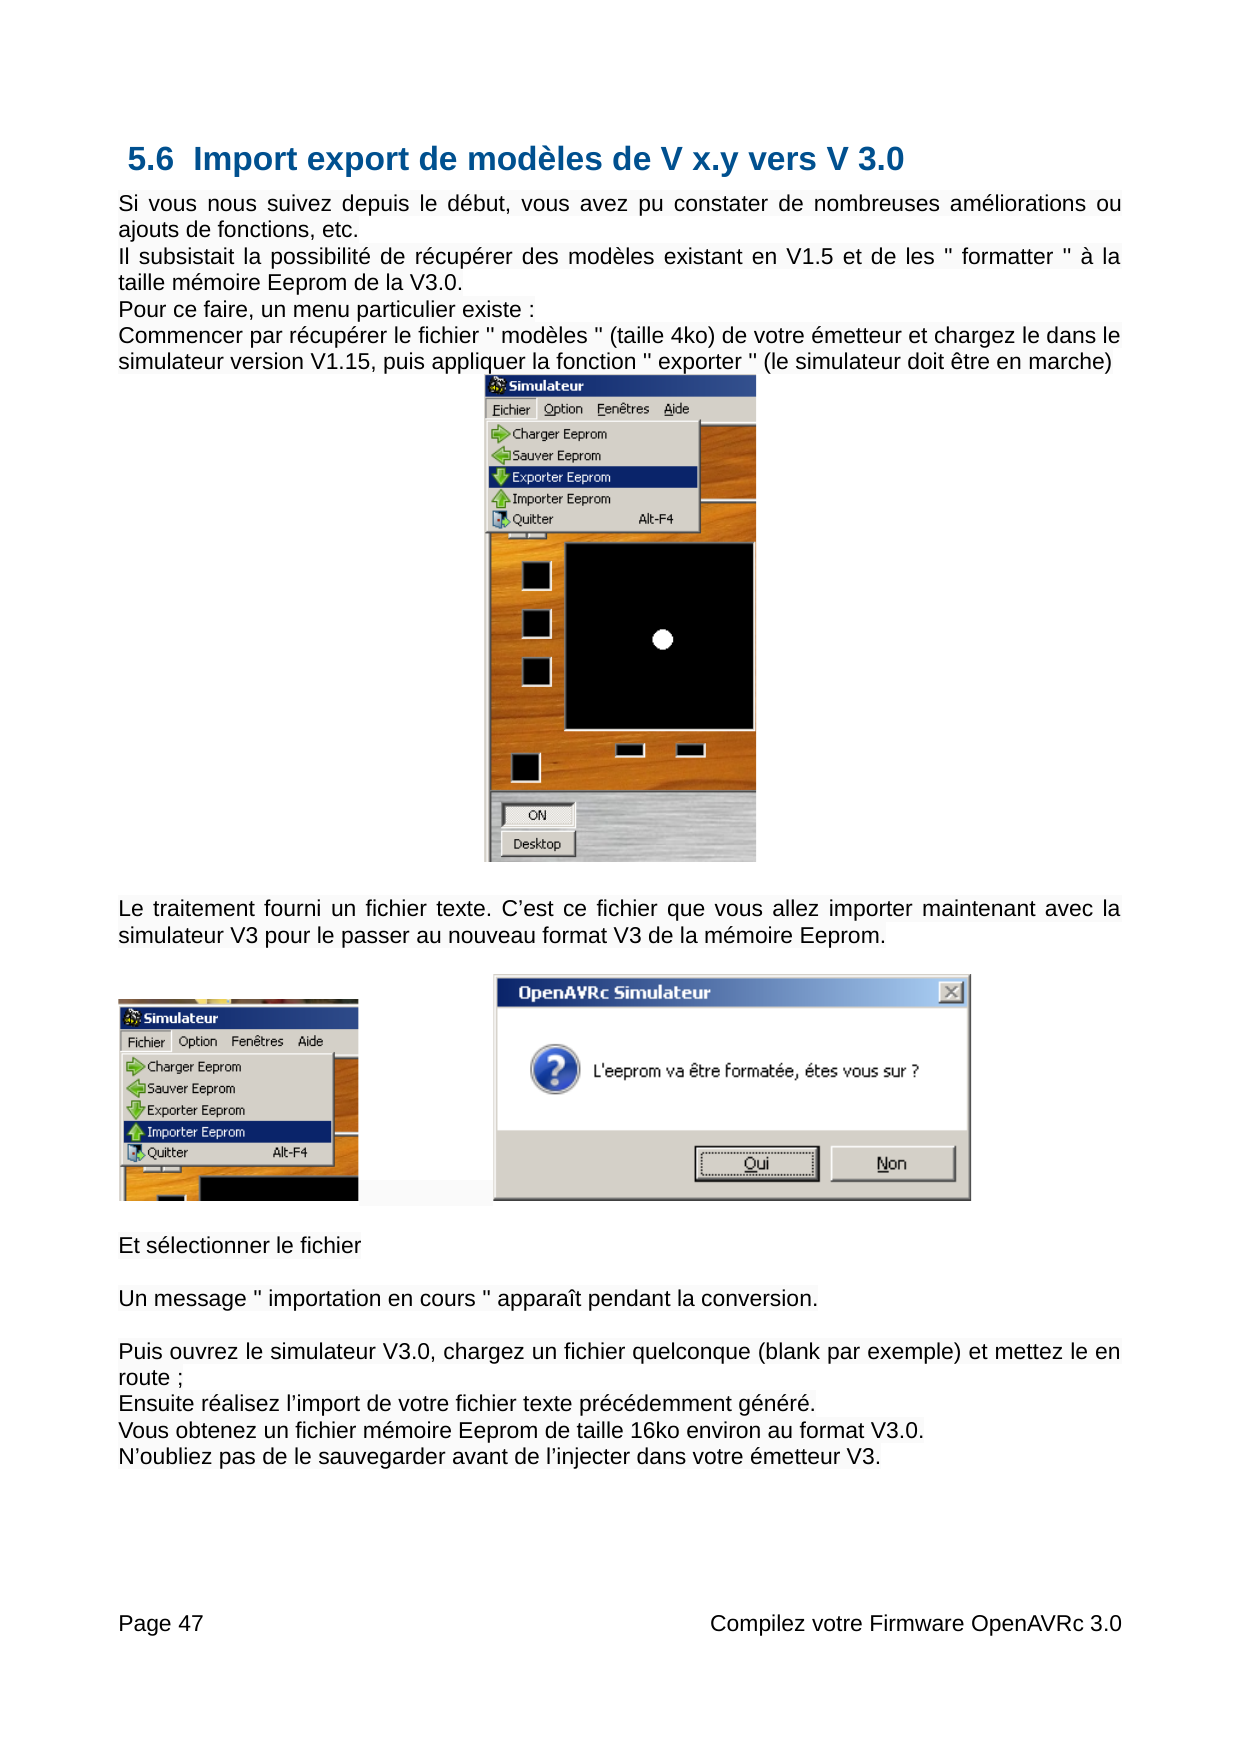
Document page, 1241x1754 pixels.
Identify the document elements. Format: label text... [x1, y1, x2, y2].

text Commencer par récupérer le fichier '' modèles '' (taille 4ko) de votre émetteur et chargez le dans le simulateur version V1.15, puis appliquer la fonction '' exporter '' (le simulateur doit être en marche) [118, 322, 1122, 374]
text Pour ce faire, un menu particulier existe : [118, 296, 1122, 322]
text Et sélectionner le fichier [118, 1232, 1122, 1259]
text Il subsistait la possibilité de récupérer des modèles existant en V1.5 et de les '' formatter '' à la taille mémoire Eeprom de la V3.0. [118, 243, 1122, 296]
text N’oubliez pas de le sauvegarder avant de l’injecter dans votre émetteur V3. [118, 1443, 1122, 1469]
text Puis ouvrez le simulateur V3.0, chargez un fichier quelconque (blank par exemple) et mettez le en route ; [118, 1338, 1122, 1390]
text Si vous nous suivez depuis le début, vous avez pu constater de nombreuses améliorations ou ajouts de fonctions, etc. [118, 190, 1122, 243]
picture [493, 974, 972, 1201]
text Un message '' importation en cours '' apparaît pendant la conversion. [118, 1285, 1122, 1311]
text Vous obtenez un fichier mémoire Eeprom de taille 16ko environ au format V3.0. [118, 1417, 1122, 1443]
text Ensuite réalisez l’import de votre fichier texte précédemment généré. [118, 1390, 1122, 1417]
text Le traitement fourni un fichier texte. C’est ce fichier que vous allez importer maintenant avec la simulateur V3 pour le passer au nouveau format V3 de la mémoire Eeprom. [118, 895, 1122, 948]
subtitle Import export de modèles de V x.y vers V 3.0 [118, 139, 1122, 178]
